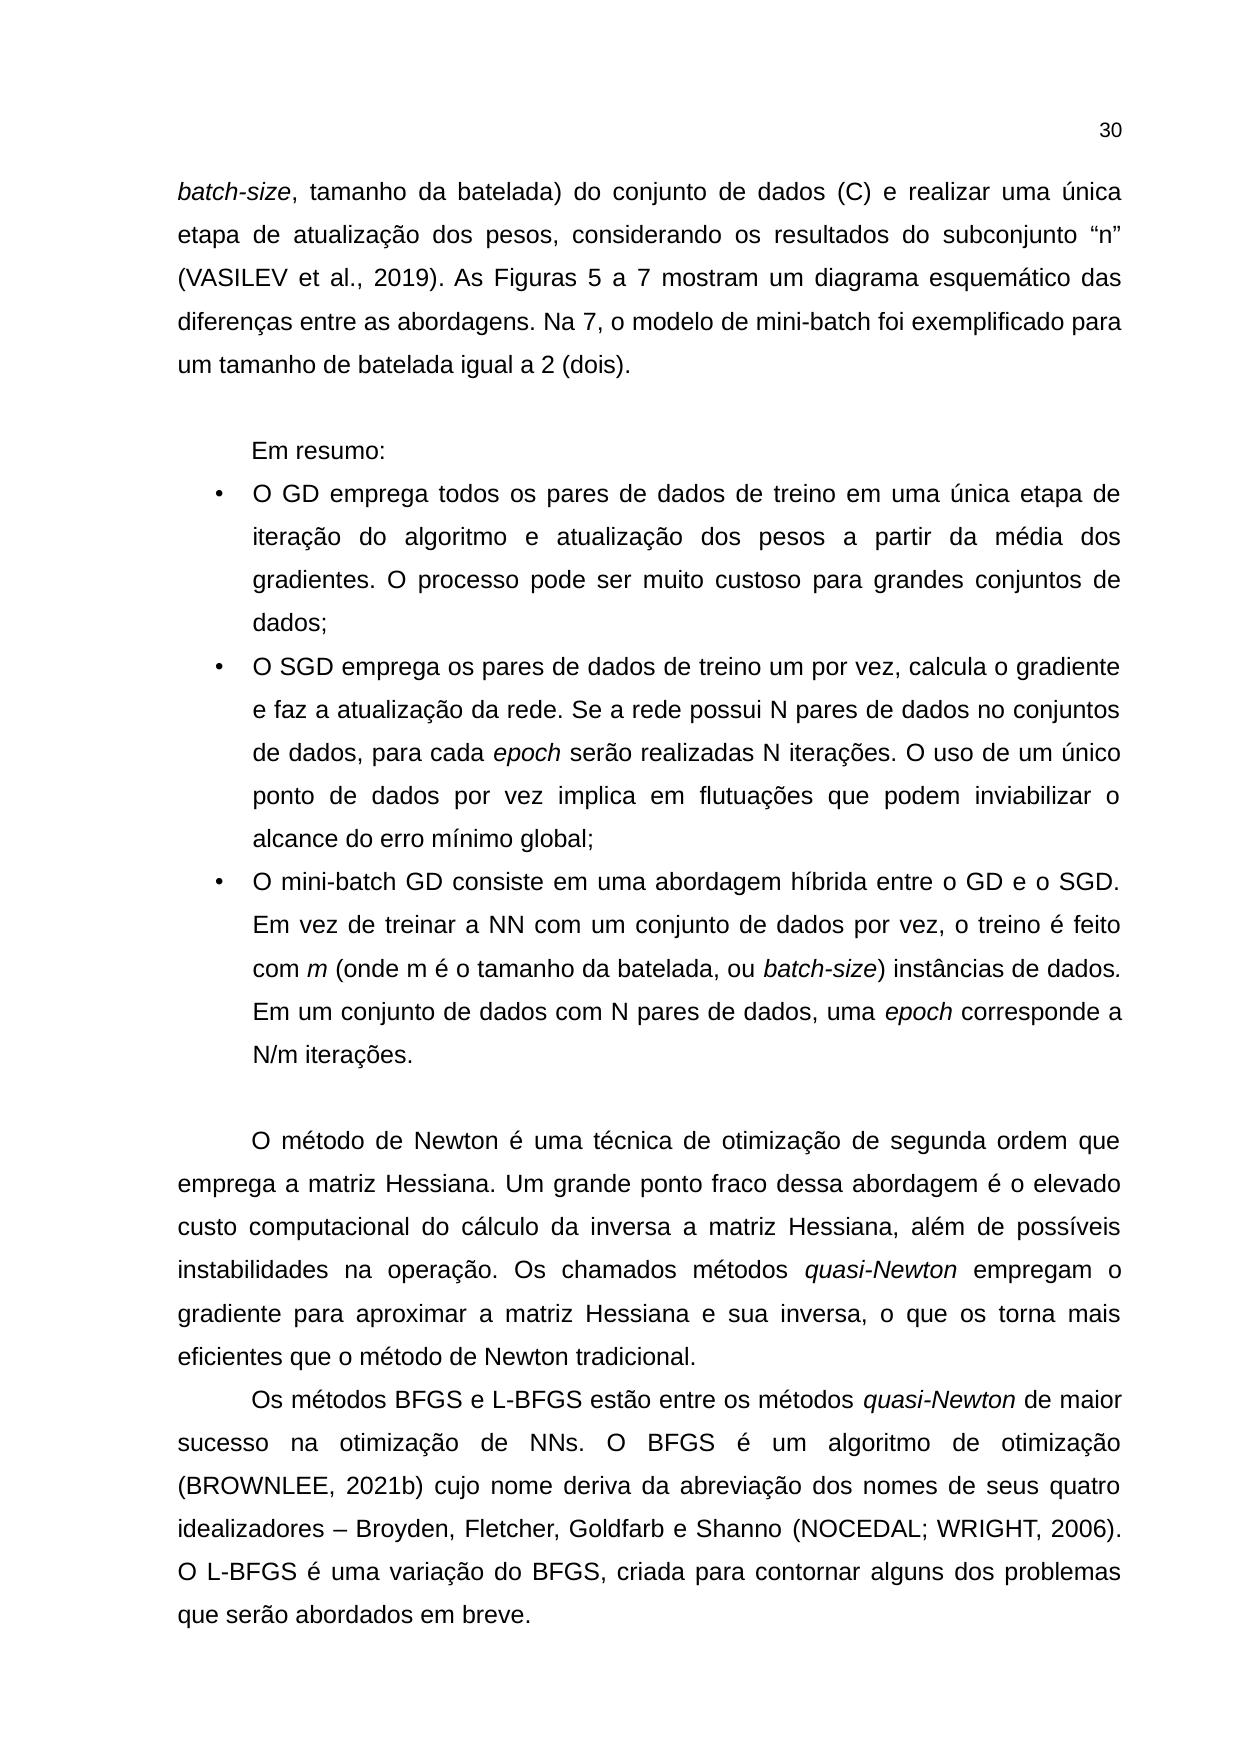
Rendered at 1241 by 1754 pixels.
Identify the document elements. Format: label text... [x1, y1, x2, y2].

list O SGD emprega os pares de dados de treino um por vez, calcula o gradiente e faz a atualização da rede. Se a rede possui N pares de dados no conjuntos de dados, para cada epoch serão realizadas N iterações. O uso de um único ponto de dados por vez implica em flutuações que podem inviabilizar o alcance do erro mínimo global; [215, 652, 1122, 853]
text O método de Newton é uma técnica de otimização de segunda ordem que emprega a matriz Hessiana. Um grande ponto fraco dessa abordagem é o elevado custo computacional do cálculo da inversa a matriz Hessiana, além de possíveis instabilidades na operação. Os chamados métodos quasi-Newton empregam o gradiente para aproximar a matriz Hessiana e sua inversa, o que os torna mais eficientes que o método de Newton tradicional. [177, 1126, 1122, 1371]
list O mini-batch GD consiste em uma abordagem híbrida entre o GD e o SGD. Em vez de treinar a NN com um conjunto de dados por vez, o treino é feito com m (onde m é o tamanho da batelada, ou batch-size) instâncias de dados. Em um conjunto de dados com N pares de dados, uma epoch corresponde a N/m iterações. [215, 867, 1122, 1069]
text Os métodos BFGS e L-BFGS estão entre os métodos quasi-Newton de maior sucesso na otimização de NNs. O BFGS é um algoritmo de otimização (BROWNLEE, 2021b) cujo nome deriva da abreviação dos nomes de seus quatro idealizadores – Broyden, Fletcher, Goldfarb e Shanno (NOCEDAL; WRIGHT, 2006). O L-BFGS é uma variação do BFGS, criada para contornar alguns dos problemas que serão abordados em breve. [177, 1385, 1122, 1629]
text batch-size, tamanho da batelada) do conjunto de dados (C) e realizar uma única etapa de atualização dos pesos, considerando os resultados do subconjunto “n” (VASILEV et al., 2019). As Figuras 5 a 7 mostram um diagrama esquemático das diferenças entre as abordagens. Na 7, o modelo de mini-batch foi exemplificado para um tamanho de batelada igual a 2 (dois). [177, 177, 1122, 378]
list O GD emprega todos os pares de dados de treino em uma única etapa de iteração do algoritmo e atualização dos pesos a partir da média dos gradientes. O processo pode ser muito custoso para grandes conjuntos de dados; [215, 479, 1122, 637]
text Em resumo: [177, 436, 1122, 464]
